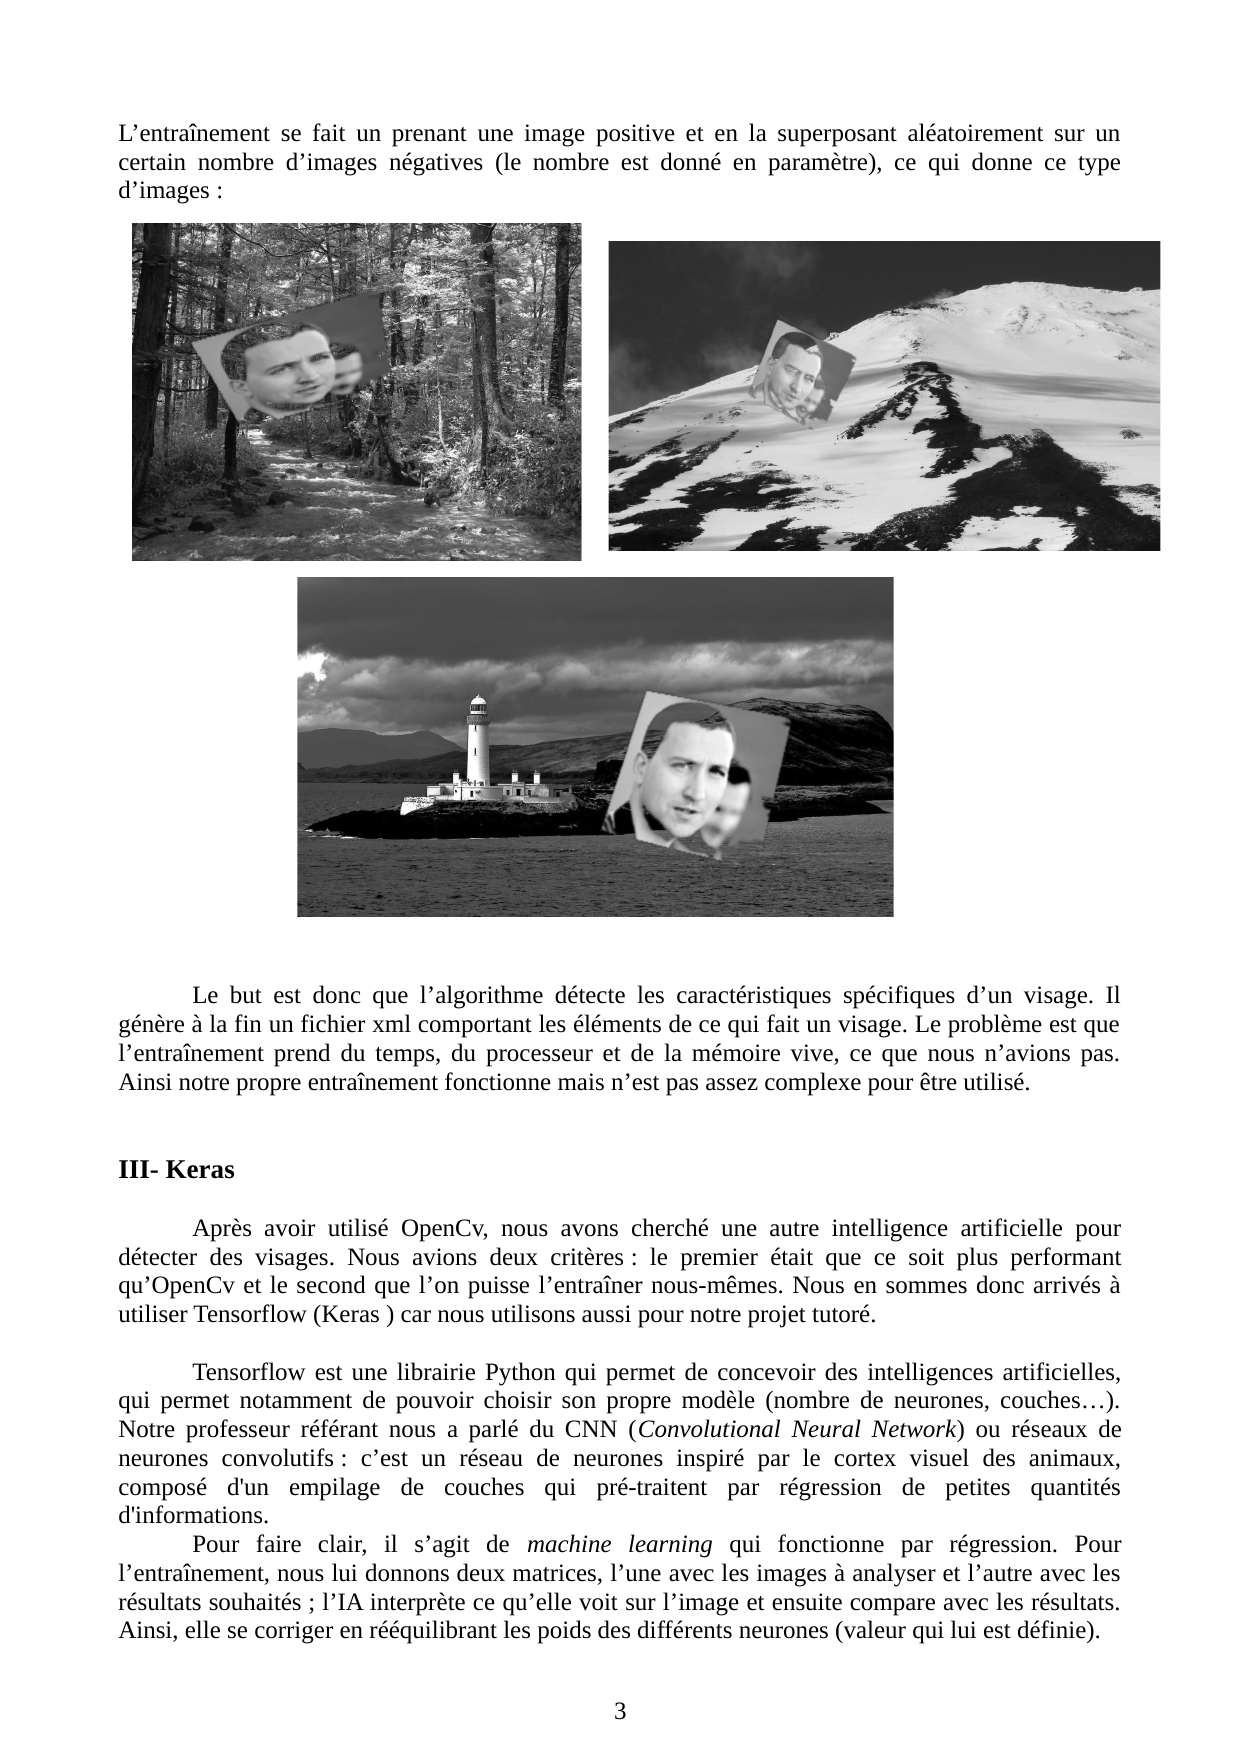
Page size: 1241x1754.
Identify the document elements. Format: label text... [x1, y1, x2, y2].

text L’entraînement se fait un prenant une image positive et en la superposant aléatoirement sur un certain nombre d’images négatives (le nombre est donné en paramètre), ce qui donne ce type d’images : [118, 118, 1122, 204]
picture [608, 241, 1161, 551]
text Pour faire clair, il s’agit de machine learning qui fonctionne par régression. Pour l’entraînement, nous lui donnons deux matrices, l’une avec les images à analyser et l’autre avec les résultats souhaités ; l’IA interprète ce qu’elle voit sur l’image et ensuite compare avec les résultats. Ainsi, elle se corriger en rééquilibrant les poids des différents neurones (valeur qui lui est définie). [118, 1529, 1122, 1644]
text III- Keras [118, 1153, 1122, 1184]
text Tensorflow est une librairie Python qui permet de concevoir des intelligences artificielles, qui permet notamment de pouvoir choisir son propre modèle (nombre de neurones, couches…). Notre professeur référant nous a parlé du CNN (Convolutional Neural Network) ou réseaux de neurones convolutifs : c’est un réseau de neurones inspiré par le cortex visuel des animaux, composé d'un empilage de couches qui pré-traitent par régression de petites quantités d'informations. [118, 1357, 1122, 1529]
text Le but est donc que l’algorithme détecte les caractéristiques spécifiques d’un visage. Il génère à la fin un fichier xml comportant les éléments de ce qui fait un visage. Le problème est que l’entraînement prend du temps, du processeur et de la mémoire vive, ce que nous n’avions pas. Ainsi notre propre entraînement fonctionne mais n’est pas assez complexe pour être utilisé. [118, 981, 1122, 1096]
text Après avoir utilisé OpenCv, nous avons cherché une autre intelligence artificielle pour détecter des visages. Nous avions deux critères : le premier était que ce soit plus performant qu’OpenCv et le second que l’on puisse l’entraîner nous-mêmes. Nous en sommes donc arrivés à utiliser Tensorflow (Keras ) car nous utilisons aussi pour notre projet tutoré. [118, 1213, 1122, 1328]
picture [132, 223, 582, 561]
picture [297, 577, 894, 917]
